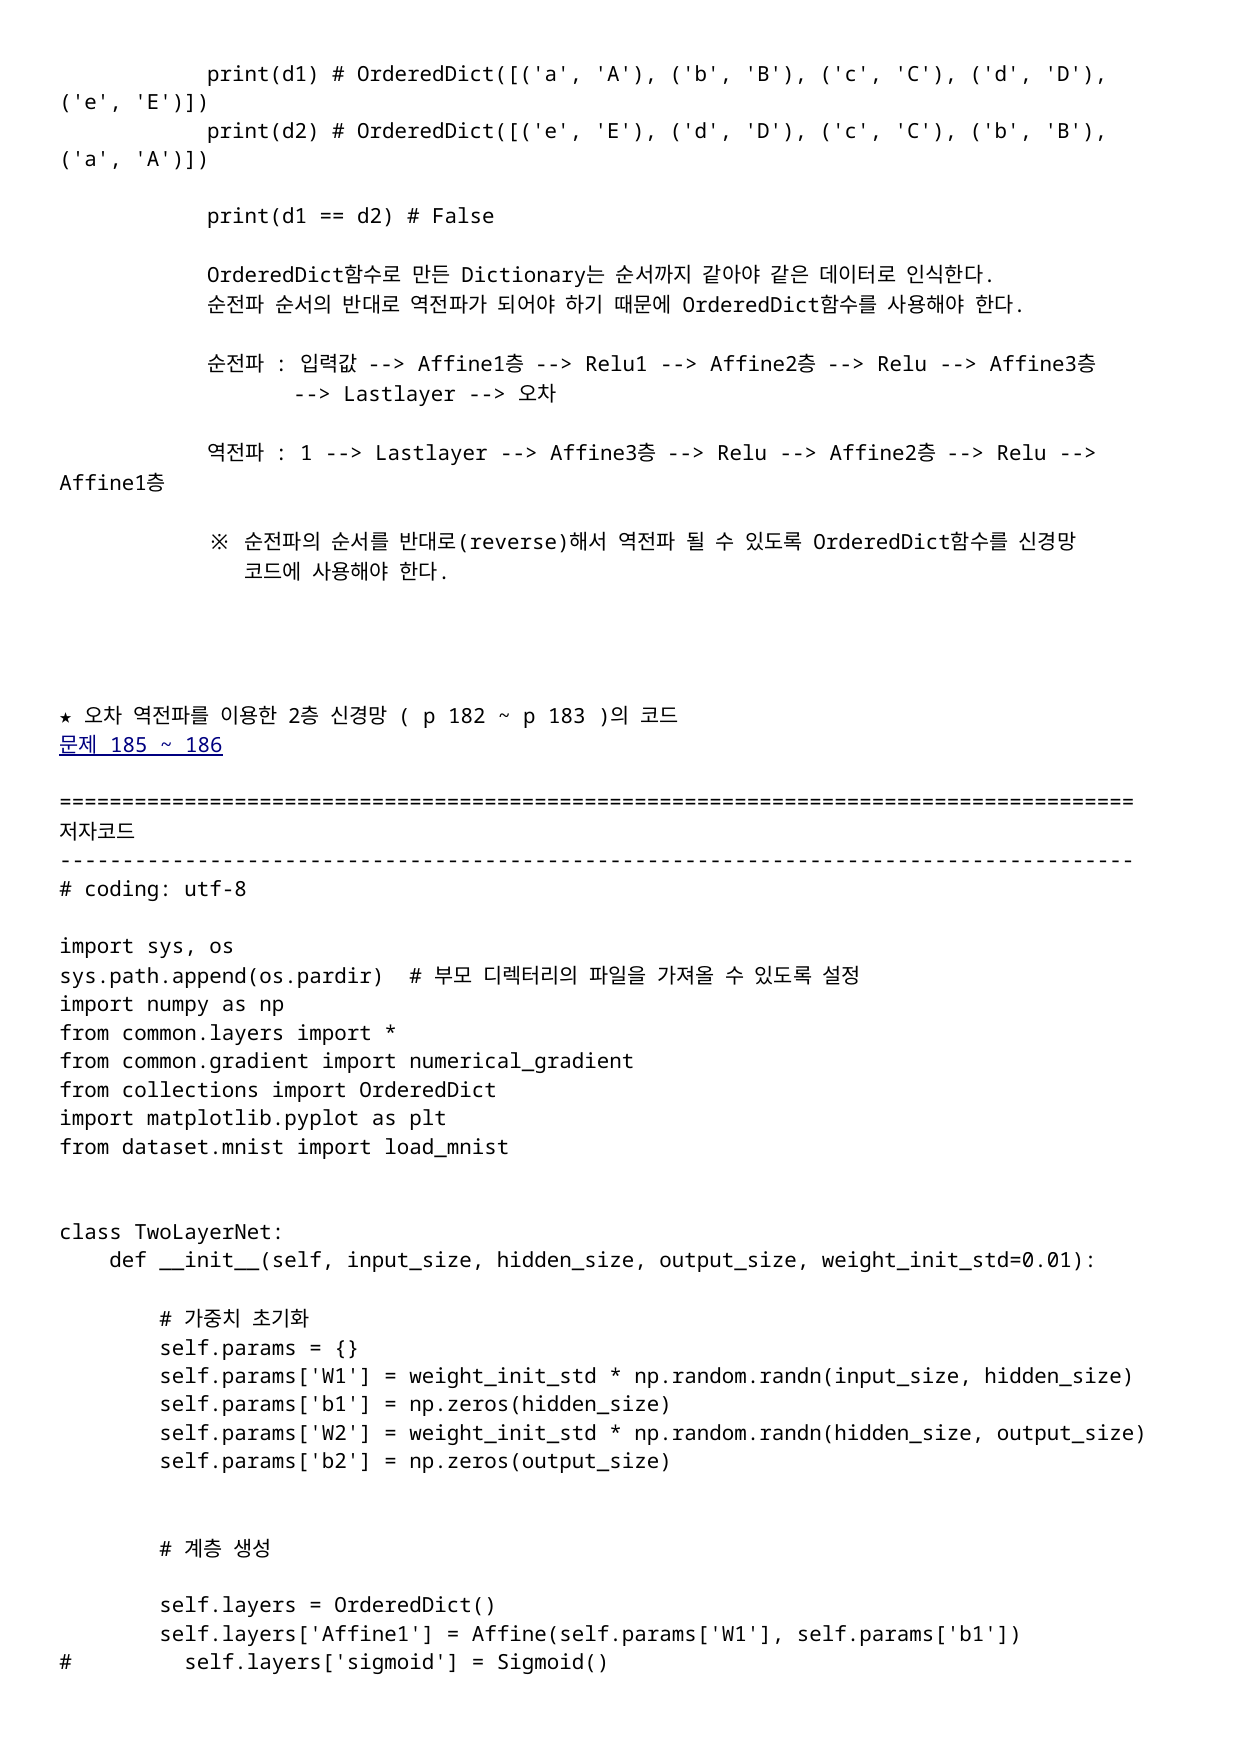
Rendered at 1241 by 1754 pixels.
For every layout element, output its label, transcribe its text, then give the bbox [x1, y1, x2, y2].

text -------------------------------------------------------------------------------------- [59, 846, 1181, 874]
text # 가중치 초기화 [59, 1302, 1181, 1333]
text from common.gradient import numerical_gradient [59, 1046, 1181, 1075]
text self.params['b1'] = np.zeros(hidden_size) [59, 1389, 1181, 1418]
text OrderedDict함수로 만든 Dictionary는 순서까지 같아야 같은 데이터로 인식한다. [59, 258, 1181, 288]
text 순전파 : 입력값 --> Affine1층 --> Relu1 --> Affine2층 --> Relu --> Affine3층 [59, 347, 1181, 377]
text class TwoLayerNet: [59, 1217, 1181, 1246]
text def __init__(self, input_size, hidden_size, output_size, weight_init_std=0.01): [59, 1246, 1181, 1274]
text print(d1) # OrderedDict([('a', 'A'), ('b', 'B'), ('c', 'C'), ('d', 'D'), ('e', 'E')]) [59, 59, 1181, 116]
text self.params['W1'] = weight_init_std * np.random.randn(input_size, hidden_size) [59, 1361, 1181, 1389]
text from common.layers import * [59, 1018, 1181, 1046]
text self.layers = OrderedDict() [59, 1591, 1181, 1619]
text from collections import OrderedDict [59, 1075, 1181, 1103]
text # 계층 생성 [59, 1532, 1181, 1562]
text self.params['W2'] = weight_init_std * np.random.randn(hidden_size, output_size) [59, 1418, 1181, 1446]
text --> Lastlayer --> 오차 [59, 377, 1181, 408]
text ※ 순전파의 순서를 반대로(reverse)해서 역전파 될 수 있도록 OrderedDict함수를 신경망 [59, 525, 1181, 556]
text 문제 185 ~ 186 [59, 730, 1181, 758]
text self.params['b2'] = np.zeros(output_size) [59, 1446, 1181, 1475]
text sys.path.append(os.pardir) # 부모 디렉터리의 파일을 가져올 수 있도록 설정 [59, 959, 1181, 989]
text 저자코드 [59, 815, 1181, 846]
text import sys, os [59, 931, 1181, 959]
text ====================================================================================== [59, 787, 1181, 815]
text 순전파 순서의 반대로 역전파가 되어야 하기 때문에 OrderedDict함수를 사용해야 한다. [59, 288, 1181, 319]
text print(d1 == d2) # False [59, 201, 1181, 230]
text from dataset.mnist import load_mnist [59, 1132, 1181, 1160]
text # coding: utf-8 [59, 874, 1181, 902]
text 코드에 사용해야 한다. [59, 556, 1181, 586]
text self.layers['Affine1'] = Affine(self.params['W1'], self.params['b1']) [59, 1619, 1181, 1647]
text # self.layers['sigmoid'] = Sigmoid() [59, 1647, 1181, 1676]
text import matplotlib.pyplot as plt [59, 1103, 1181, 1132]
text 역전파 : 1 --> Lastlayer --> Affine3층 --> Relu --> Affine2층 --> Relu --> Affine1층 [59, 436, 1181, 497]
text print(d2) # OrderedDict([('e', 'E'), ('d', 'D'), ('c', 'C'), ('b', 'B'), ('a', 'A')]) [59, 116, 1181, 173]
text ★ 오차 역전파를 이용한 2층 신경망 ( p 182 ~ p 183 )의 코드 [59, 700, 1181, 730]
text import numpy as np [59, 989, 1181, 1018]
text self.params = {} [59, 1333, 1181, 1361]
